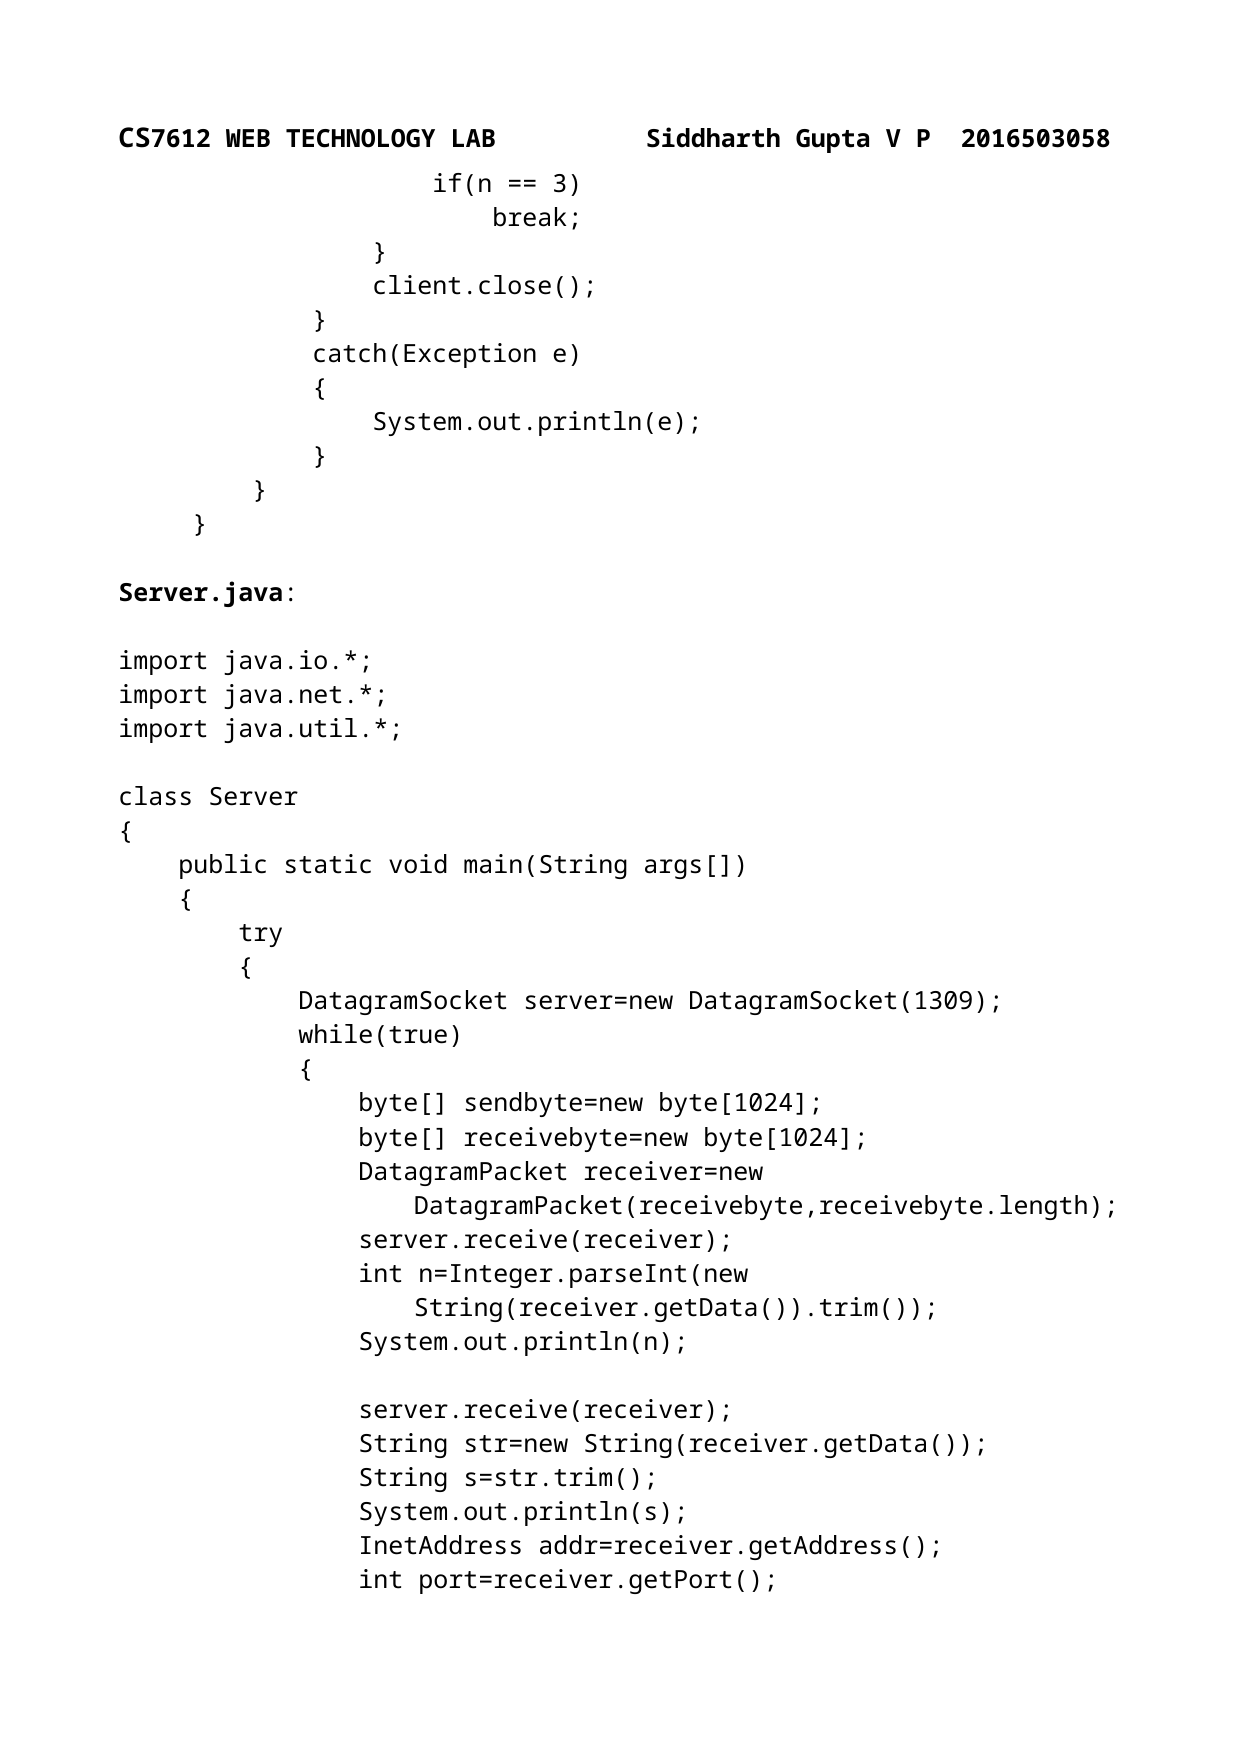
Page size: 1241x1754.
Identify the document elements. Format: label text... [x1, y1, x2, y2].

text import java.io.*; [118, 642, 1122, 676]
text System.out.println(n); [118, 1323, 1122, 1358]
text Server.java: [118, 574, 1122, 608]
text System.out.println(e); [192, 404, 1122, 438]
text System.out.println(s); [118, 1494, 1122, 1528]
text DatagramPacket receiver=new DatagramPacket(receivebyte,receivebyte.length); [118, 1153, 1122, 1221]
text class Server [118, 778, 1122, 813]
text byte[] sendbyte=new byte[1024]; [118, 1085, 1122, 1119]
text DatagramSocket server=new DatagramSocket(1309); [118, 983, 1122, 1017]
text server.receive(receiver); [118, 1221, 1122, 1255]
text if(n == 3) [192, 165, 1122, 199]
text catch(Exception e) [192, 336, 1122, 370]
text } [192, 302, 1122, 336]
text String s=str.trim(); [118, 1460, 1122, 1494]
text } [192, 472, 1122, 506]
text String str=new String(receiver.getData()); [118, 1426, 1122, 1460]
text } [192, 438, 1122, 472]
text int n=Integer.parseInt(new String(receiver.getData()).trim()); [118, 1255, 1122, 1323]
text import java.util.*; [118, 710, 1122, 744]
text while(true) [118, 1017, 1122, 1051]
text { [192, 370, 1122, 404]
text { [118, 813, 1122, 847]
text break; [192, 199, 1122, 233]
text } [192, 233, 1122, 268]
text InetAddress addr=receiver.getAddress(); [118, 1528, 1122, 1562]
text try [118, 915, 1122, 949]
text { [118, 1051, 1122, 1085]
text import java.net.*; [118, 676, 1122, 710]
text public static void main(String args[]) [118, 847, 1122, 881]
text int port=receiver.getPort(); [118, 1562, 1122, 1596]
text { [118, 949, 1122, 983]
text server.receive(receiver); [118, 1392, 1122, 1426]
text } [192, 506, 1122, 540]
text { [118, 881, 1122, 915]
text client.close(); [192, 268, 1122, 302]
text byte[] receivebyte=new byte[1024]; [118, 1119, 1122, 1153]
